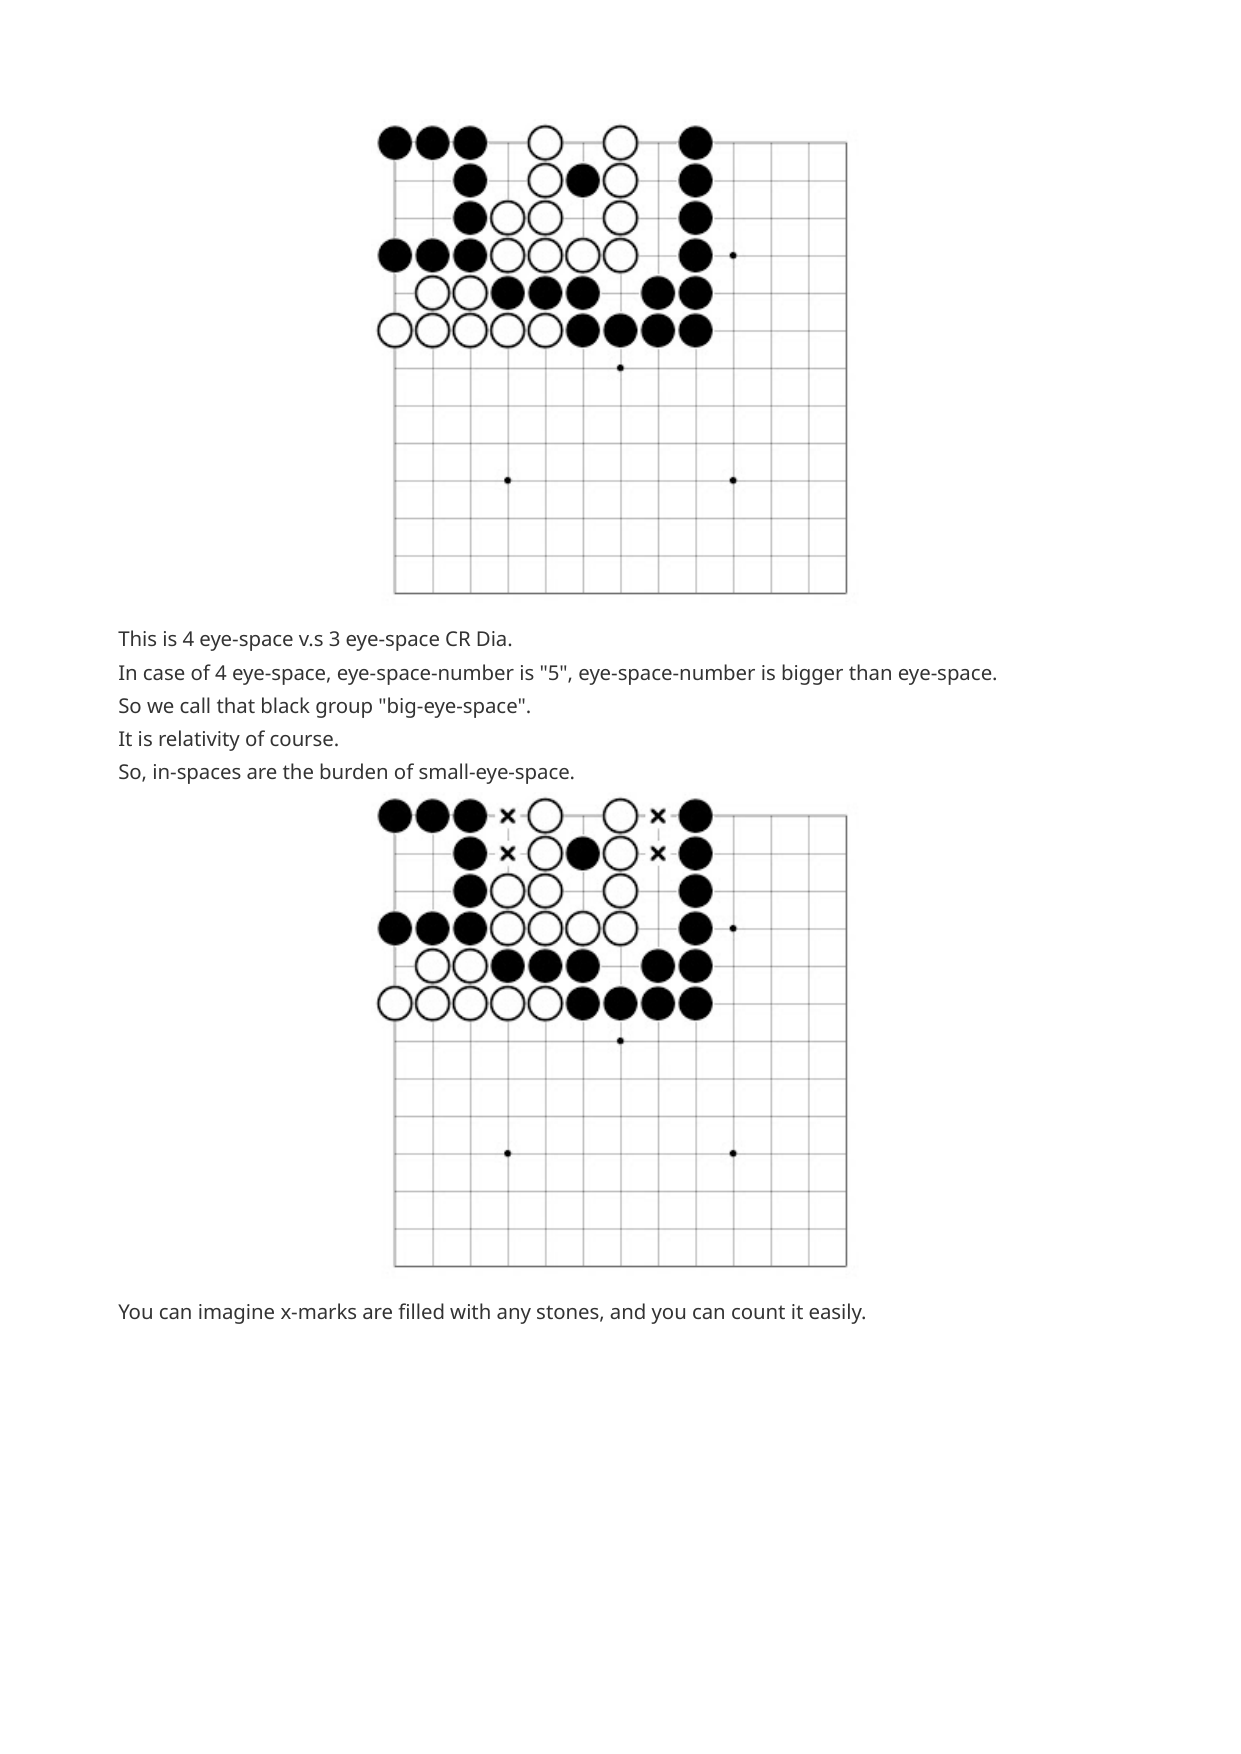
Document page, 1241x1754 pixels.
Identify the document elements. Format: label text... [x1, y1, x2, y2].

picture [371, 792, 870, 1291]
picture [371, 119, 870, 618]
text This is 4 eye-space v.s 3 eye-space CR Dia. In case of 4 eye-space, eye-space-number is "5", eye-space-number is bigger than eye-space. So we call that black group "big-eye-space". It is relativity of course. So, in-spaces are the burden of small-eye-space. [118, 625, 1122, 786]
text You can imagine x-marks are filled with any stones, and you can count it easily. [118, 1298, 1122, 1326]
